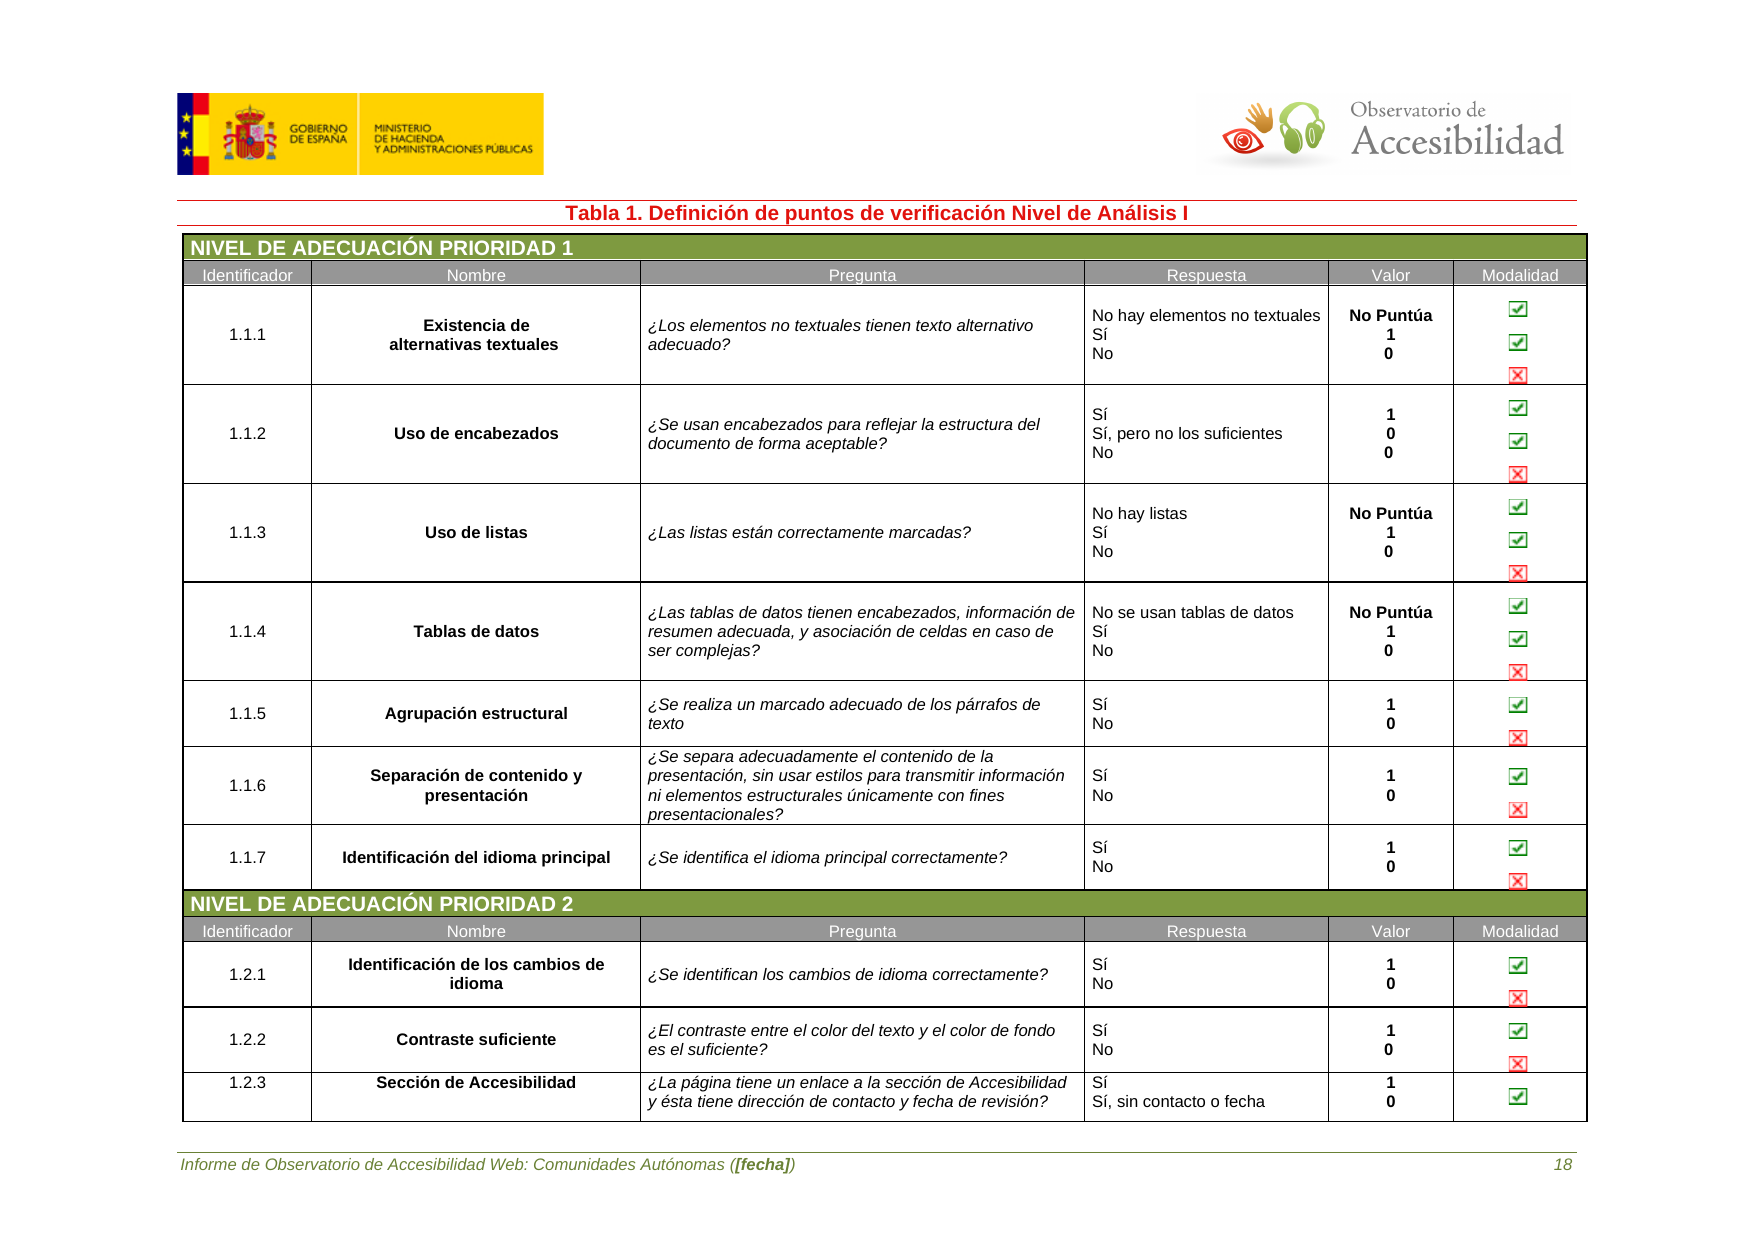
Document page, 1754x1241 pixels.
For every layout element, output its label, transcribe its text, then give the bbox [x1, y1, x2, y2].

table_cell Respuesta [1085, 917, 1328, 941]
table_cell Tablas de datos [312, 583, 640, 680]
picture [1508, 301, 1528, 317]
picture [1508, 840, 1528, 856]
table_cell 1.1.7 [184, 825, 311, 889]
table_cell [1454, 1073, 1586, 1121]
table_cell NIVEL DE ADECUACIÓN PRIORIDAD 2 [184, 891, 1586, 916]
picture [1508, 565, 1528, 582]
picture [1508, 1088, 1528, 1105]
table_cell 1 0 [1329, 1008, 1453, 1072]
table_cell No hay elementos no textuales Sí No [1085, 286, 1328, 383]
table_cell Pregunta [641, 261, 1084, 284]
table_cell 1 0 [1329, 825, 1453, 889]
table_cell 1.2.2 [184, 1008, 311, 1072]
picture [1508, 957, 1528, 974]
picture [1196, 93, 1572, 175]
table_cell Valor [1329, 261, 1453, 284]
picture [1508, 697, 1528, 713]
table_cell Contraste suficiente [312, 1008, 640, 1072]
picture [1508, 873, 1528, 890]
table_cell Existencia de alternativas textuales [312, 286, 640, 383]
table_cell [1454, 1008, 1586, 1072]
picture [1508, 532, 1528, 548]
table_cell [1454, 747, 1586, 824]
picture [1508, 400, 1528, 416]
table_cell ¿Se identifica el idioma principal correctamente? [641, 825, 1084, 889]
table_cell 1.1.5 [184, 681, 311, 746]
table_cell ¿Las listas están correctamente marcadas? [641, 484, 1084, 581]
table_cell Separación de contenido y presentación [312, 747, 640, 824]
table_cell Respuesta [1085, 261, 1328, 284]
table_cell ¿El contraste entre el color del texto y el color de fondo es el suficiente? [641, 1008, 1084, 1072]
picture [1508, 1056, 1528, 1072]
table_cell Nombre [312, 261, 640, 284]
table_cell Sí No [1085, 825, 1328, 889]
table_cell Sí Sí, pero no los suficientes No [1085, 385, 1328, 482]
table_cell 1.2.3 [184, 1073, 311, 1121]
table_cell Valor [1329, 917, 1453, 941]
table_cell Modalidad [1454, 917, 1586, 941]
table_cell ¿Se usan encabezados para reflejar la estructura del documento de forma aceptable? [641, 385, 1084, 482]
table_cell Sección de Accesibilidad [312, 1073, 640, 1121]
table_cell 1 0 [1329, 681, 1453, 746]
picture [1508, 664, 1528, 681]
picture [1508, 802, 1528, 818]
table_cell [1454, 385, 1586, 482]
table_cell 1 0 [1329, 747, 1453, 824]
table_cell No Puntúa 1 0 [1329, 484, 1453, 581]
picture [1508, 768, 1528, 785]
table_cell Nombre [312, 917, 640, 941]
table_cell No Puntúa 1 0 [1329, 583, 1453, 680]
table_cell No se usan tablas de datos Sí No [1085, 583, 1328, 680]
picture [1508, 499, 1528, 515]
picture [1508, 1023, 1528, 1039]
text Tabla 1. Definición de puntos de verificación Nivel de Análisis I [177, 201, 1577, 225]
table_cell Identificador [184, 917, 311, 941]
picture [177, 93, 544, 175]
table_cell Uso de listas [312, 484, 640, 581]
table_cell ¿Los elementos no textuales tienen texto alternativo adecuado? [641, 286, 1084, 383]
table_cell [1454, 825, 1586, 889]
table_cell Uso de encabezados [312, 385, 640, 482]
table_cell 1.1.2 [184, 385, 311, 482]
table_cell [1454, 583, 1586, 680]
table_cell ¿Se identifican los cambios de idioma correctamente? [641, 942, 1084, 1006]
table_cell No hay listas Sí No [1085, 484, 1328, 581]
table_cell Agrupación estructural [312, 681, 640, 746]
picture [1508, 631, 1528, 647]
table_cell Sí No [1085, 681, 1328, 746]
table_cell 1 0 0 [1329, 385, 1453, 482]
table_cell 1.1.3 [184, 484, 311, 581]
picture [1508, 466, 1528, 483]
table_cell [1454, 484, 1586, 581]
table_cell 1.1.4 [184, 583, 311, 680]
picture [1508, 730, 1528, 746]
table_cell ¿Se realiza un marcado adecuado de los párrafos de texto [641, 681, 1084, 746]
table_cell 1.2.1 [184, 942, 311, 1006]
picture [1508, 990, 1528, 1007]
table_cell Identificador [184, 261, 311, 284]
table_header NIVEL DE ADECUACIÓN PRIORIDAD 1 [184, 235, 1586, 259]
table_cell Pregunta [641, 917, 1084, 941]
table_cell [1454, 681, 1586, 746]
table_cell 1.1.6 [184, 747, 311, 824]
table_cell No Puntúa 1 0 [1329, 286, 1453, 383]
table_cell [1454, 286, 1586, 383]
table_cell 1 0 [1329, 942, 1453, 1006]
table_cell 1 0 [1329, 1073, 1453, 1121]
picture [1508, 598, 1528, 614]
table_cell Sí No [1085, 1008, 1328, 1072]
table_cell 1.1.1 [184, 286, 311, 383]
table_cell Identificación del idioma principal [312, 825, 640, 889]
table_cell Identificación de los cambios de idioma [312, 942, 640, 1006]
table_cell [1454, 942, 1586, 1006]
table_cell Modalidad [1454, 261, 1586, 284]
table_cell ¿Se separa adecuadamente el contenido de la presentación, sin usar estilos para transmitir información ni elementos estructurales únicamente con fines presentacionales? [641, 747, 1084, 824]
table_cell Sí No [1085, 942, 1328, 1006]
picture [1508, 334, 1528, 351]
picture [1508, 433, 1528, 449]
table_cell ¿Las tablas de datos tienen encabezados, información de resumen adecuada, y asociación de celdas en caso de ser complejas? [641, 583, 1084, 680]
table_cell Sí Sí, sin contacto o fecha [1085, 1073, 1328, 1121]
table_cell ¿La página tiene un enlace a la sección de Accesibilidad y ésta tiene dirección de contacto y fecha de revisión? [641, 1073, 1084, 1121]
table_cell Sí No [1085, 747, 1328, 824]
picture [1508, 367, 1528, 384]
